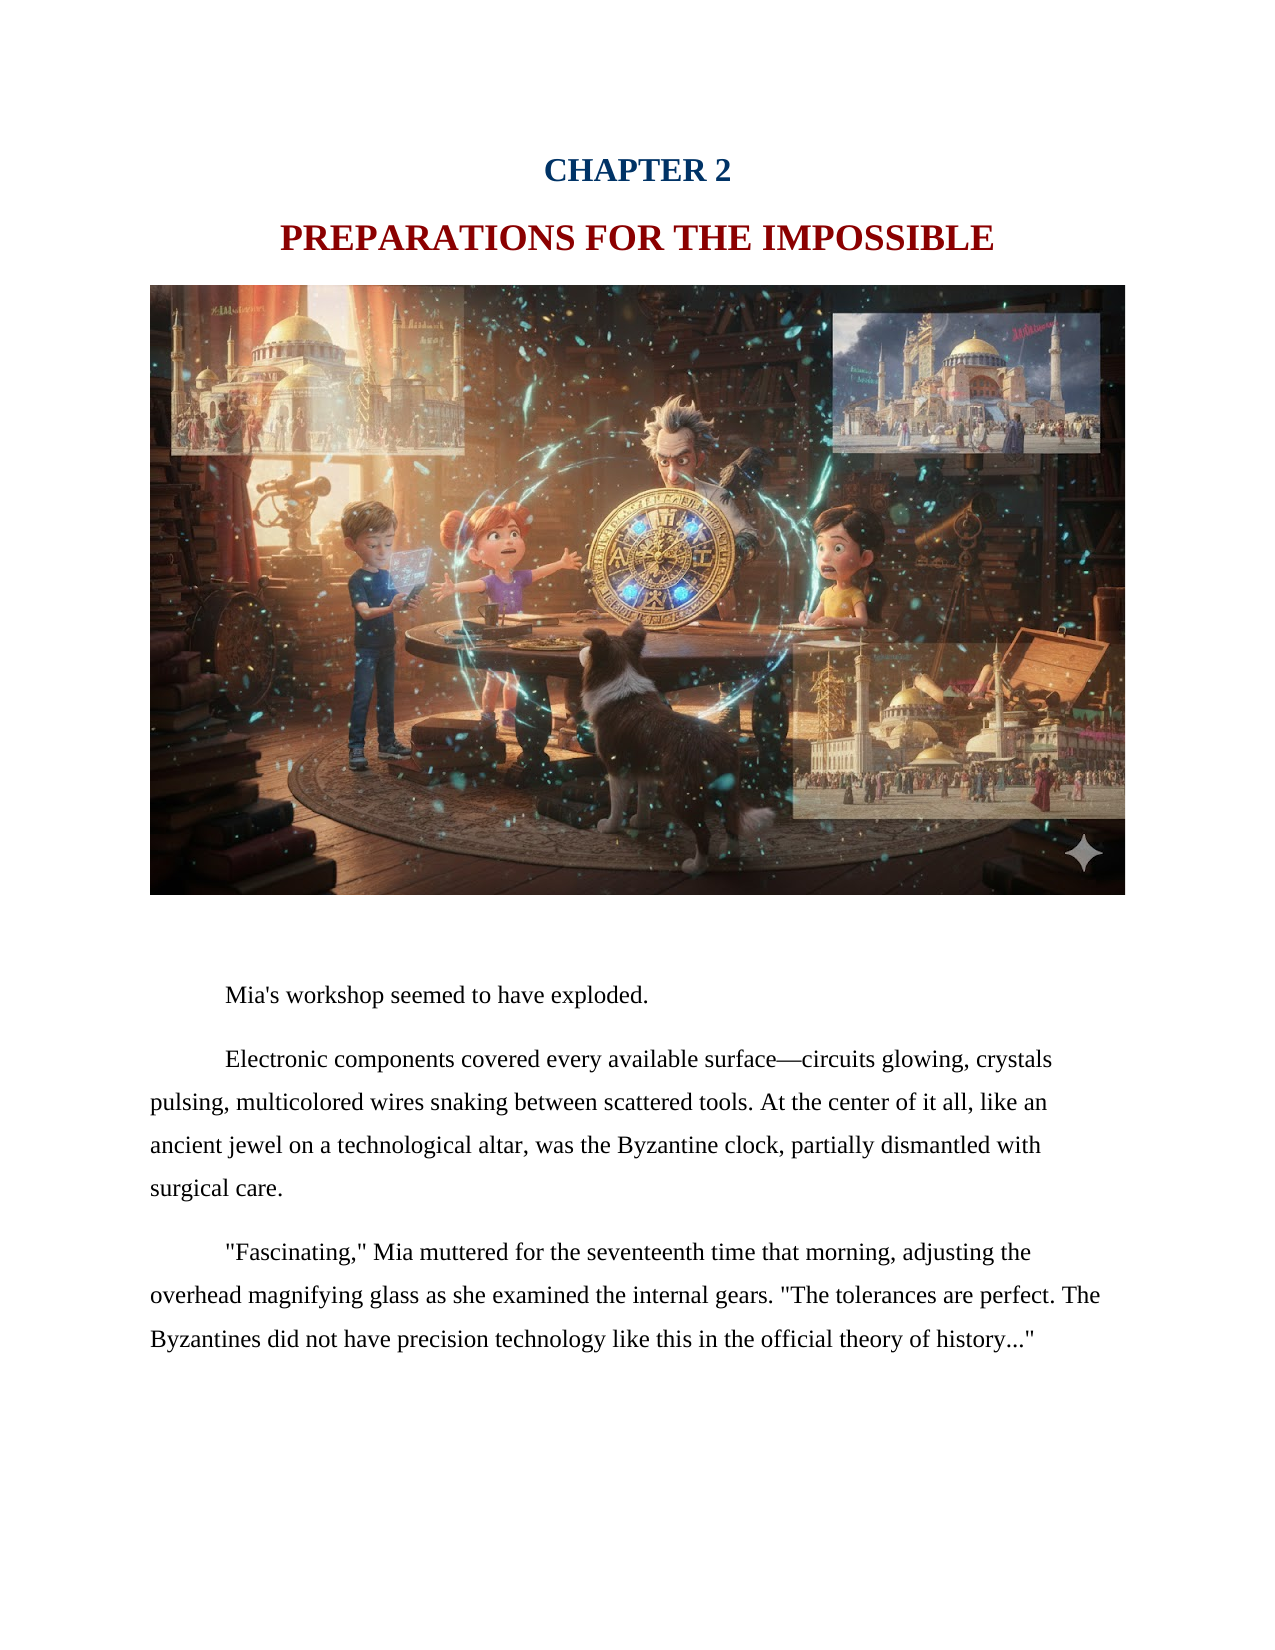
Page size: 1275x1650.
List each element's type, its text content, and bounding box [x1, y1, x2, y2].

text Mia's workshop seemed to have exploded. [150, 980, 1125, 1009]
text Electronic components covered every available surface—circuits glowing, crystals pulsing, multicolored wires snaking between scattered tools. At the center of it all, like an ancient jewel on a technological altar, was the Byzantine clock, partially dismantled with surgical care. [150, 1044, 1125, 1202]
text PREPARATIONS FOR THE IMPOSSIBLE [150, 215, 1125, 258]
picture [150, 285, 1125, 895]
text "Fascinating," Mia muttered for the seventeenth time that morning, adjusting the overhead magnifying glass as she examined the internal gears. "The tolerances are perfect. The Byzantines did not have precision technology like this in the official theory of history..." [150, 1237, 1125, 1352]
text CHAPTER 2 [150, 150, 1125, 188]
